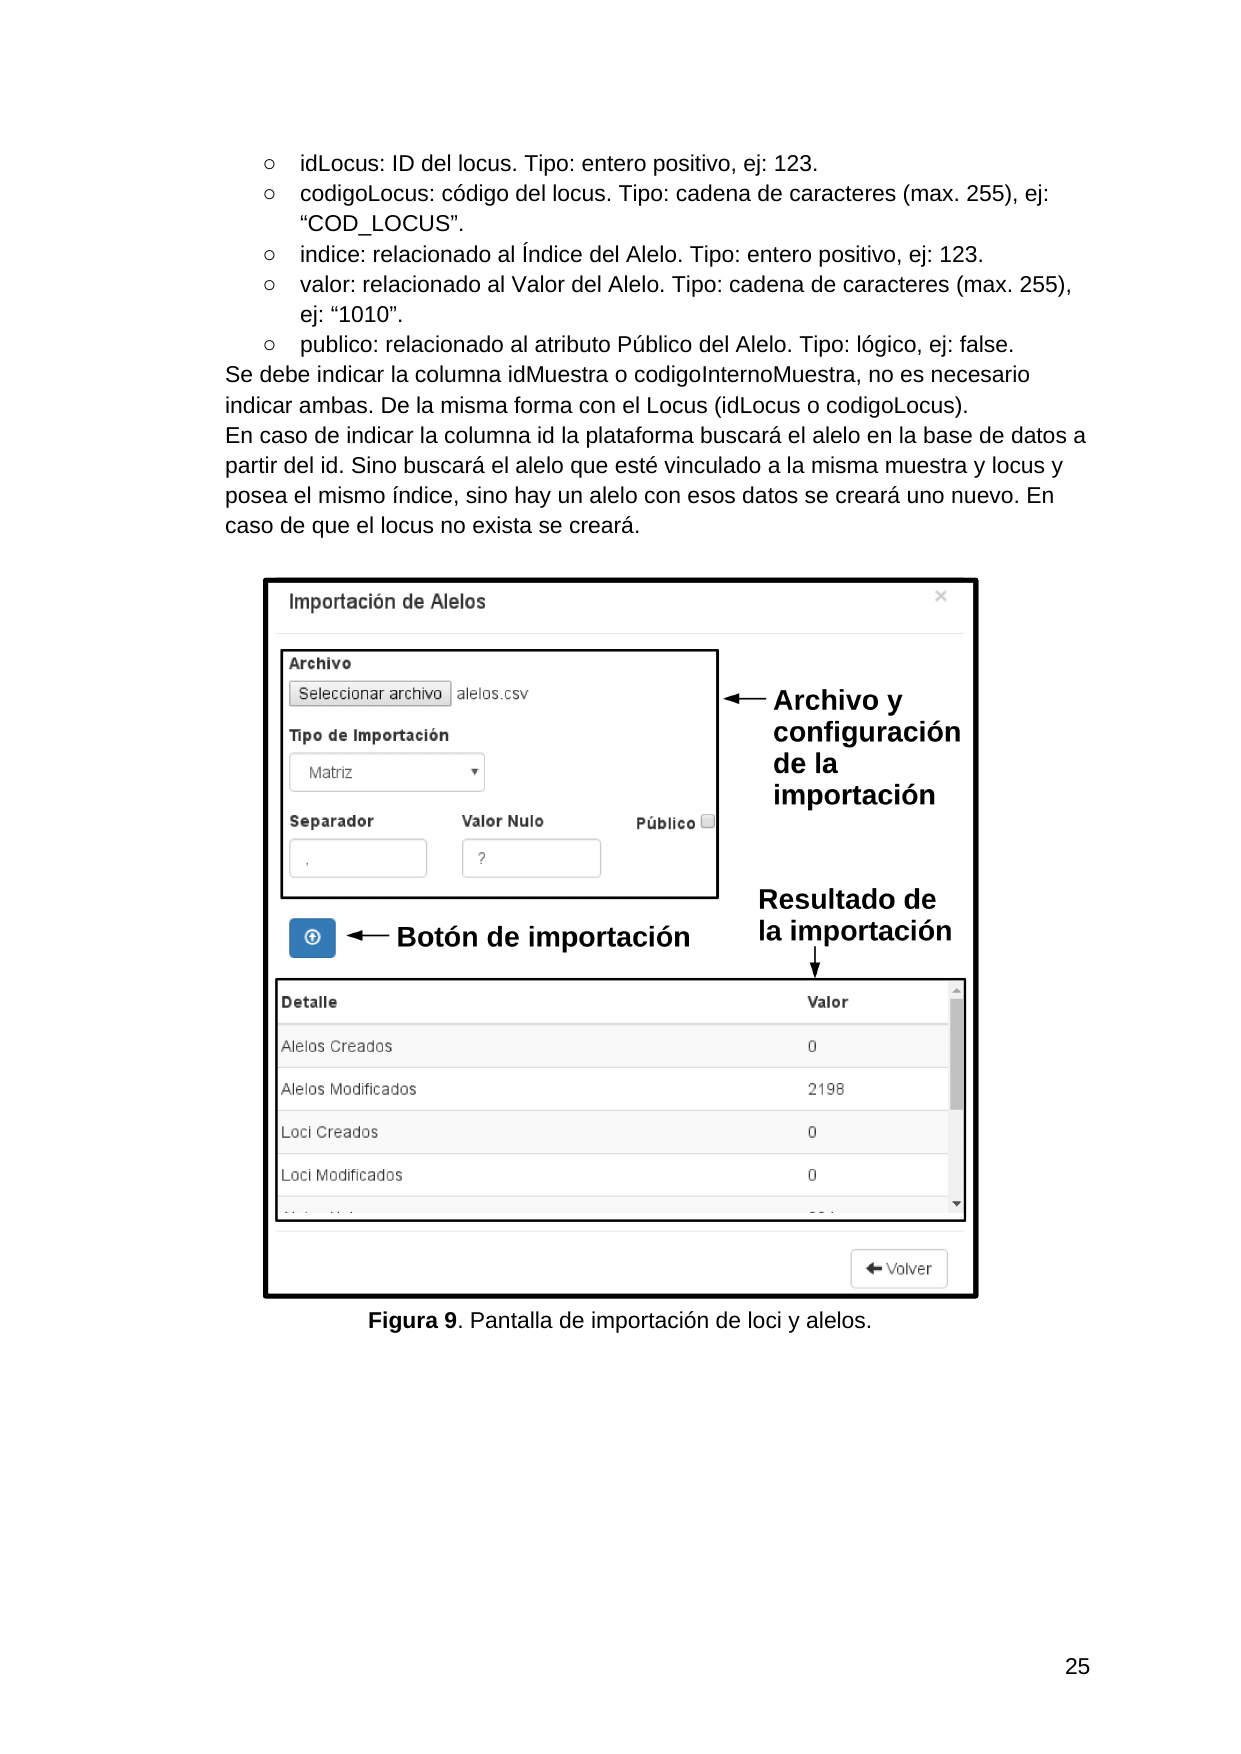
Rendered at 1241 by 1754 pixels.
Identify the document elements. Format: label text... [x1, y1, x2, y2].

list valor: relacionado al Valor del Alelo. Tipo: cadena de caracteres (max. 255), ej: “1010”. [262, 271, 1090, 327]
list codigoLocus: código del locus. Tipo: cadena de caracteres (max. 255), ej: “COD_LOCUS”. [262, 180, 1090, 237]
picture [260, 572, 980, 1304]
text En caso de indicar la columna id la plataforma buscará el alelo en la base de datos a partir del id. Sino buscará el alelo que esté vinculado a la misma muestra y locus y posea el mismo índice, sino hay un alelo con esos datos se creará uno nuevo. En caso de que el locus no exista se creará. [225, 422, 1090, 539]
text Figura 9. Pantalla de importación de loci y alelos. [150, 1307, 1090, 1333]
list publico: relacionado al atributo Público del Alelo. Tipo: lógico, ej: false. [262, 331, 1090, 358]
list indice: relacionado al Índice del Alelo. Tipo: entero positivo, ej: 123. [262, 241, 1090, 267]
text Se debe indicar la columna idMuestra o codigoInternoMuestra, no es necesario indicar ambas. De la misma forma con el Locus (idLocus o codigoLocus). [225, 361, 1090, 418]
list idLocus: ID del locus. Tipo: entero positivo, ej: 123. [262, 150, 1090, 176]
